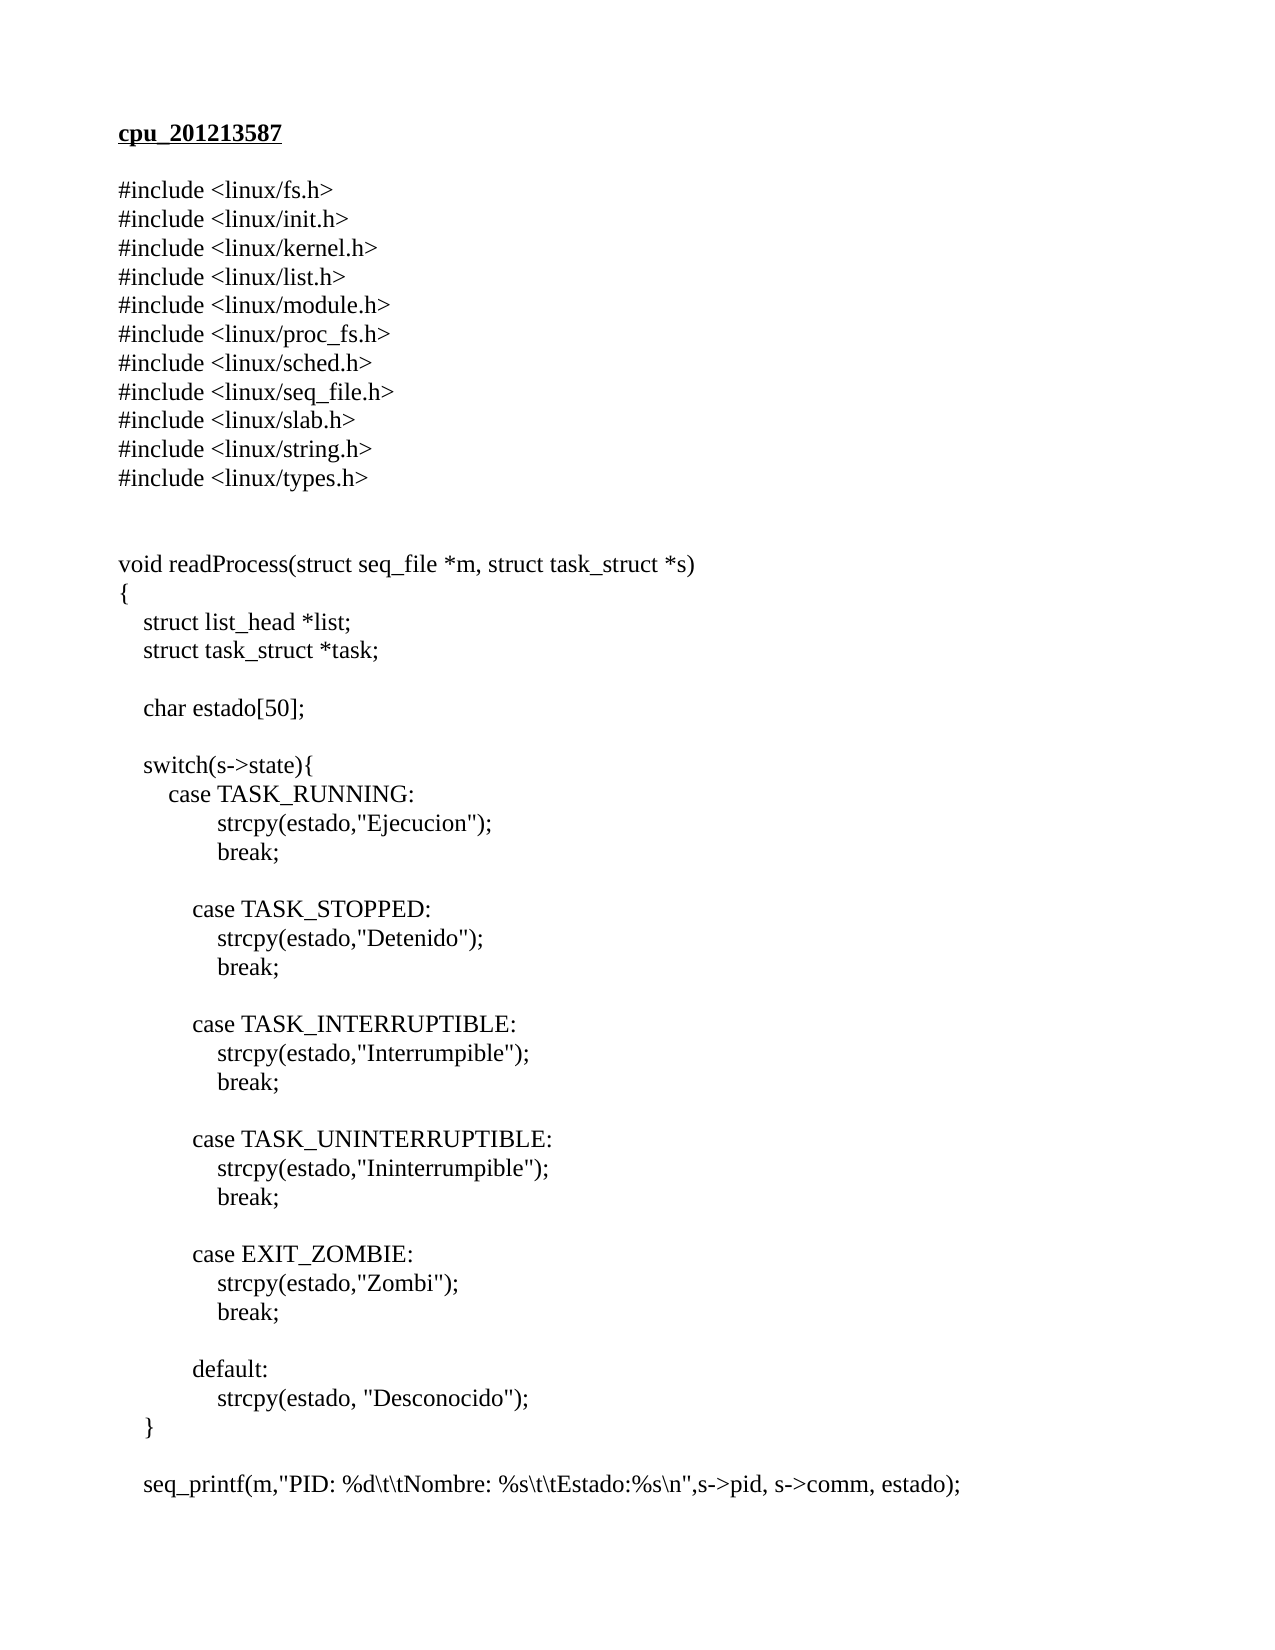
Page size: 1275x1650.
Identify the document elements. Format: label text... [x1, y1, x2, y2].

text break; [118, 1182, 1157, 1211]
text case TASK_STOPPED: [118, 894, 1157, 923]
text } [118, 1412, 1157, 1441]
text struct task_struct *task; [118, 636, 1157, 664]
text strcpy(estado,"Detenido"); [118, 923, 1157, 952]
text strcpy(estado,"Ininterrumpible"); [118, 1153, 1157, 1182]
text #include <linux/seq_file.h> [118, 377, 1157, 406]
text #include <linux/types.h> [118, 463, 1157, 492]
text #include <linux/init.h> [118, 204, 1157, 233]
text cpu_201213587 [118, 118, 1157, 147]
text #include <linux/fs.h> [118, 176, 1157, 204]
text #include <linux/string.h> [118, 434, 1157, 463]
text #include <linux/module.h> [118, 291, 1157, 319]
text strcpy(estado, "Desconocido"); [118, 1383, 1157, 1412]
text seq_printf(m,"PID: %d\t\tNombre: %s\t\tEstado:%s\n",s->pid, s->comm, estado); [118, 1469, 1157, 1498]
text case TASK_INTERRUPTIBLE: [118, 1009, 1157, 1038]
text break; [118, 952, 1157, 981]
text char estado[50]; [118, 693, 1157, 722]
text case TASK_RUNNING: [118, 779, 1157, 808]
text void readProcess(struct seq_file *m, struct task_struct *s) [118, 549, 1157, 578]
text switch(s->state){ [118, 751, 1157, 779]
text break; [118, 1067, 1157, 1096]
text #include <linux/slab.h> [118, 406, 1157, 434]
text strcpy(estado,"Interrumpible"); [118, 1038, 1157, 1067]
text break; [118, 837, 1157, 866]
text strcpy(estado,"Zombi"); [118, 1268, 1157, 1297]
text case EXIT_ZOMBIE: [118, 1239, 1157, 1268]
text break; [118, 1297, 1157, 1326]
text struct list_head *list; [118, 607, 1157, 636]
text #include <linux/list.h> [118, 262, 1157, 291]
text strcpy(estado,"Ejecucion"); [118, 808, 1157, 837]
text #include <linux/kernel.h> [118, 233, 1157, 262]
text { [118, 578, 1157, 607]
text case TASK_UNINTERRUPTIBLE: [118, 1124, 1157, 1153]
text default: [118, 1354, 1157, 1383]
text #include <linux/proc_fs.h> [118, 319, 1157, 348]
text #include <linux/sched.h> [118, 348, 1157, 377]
